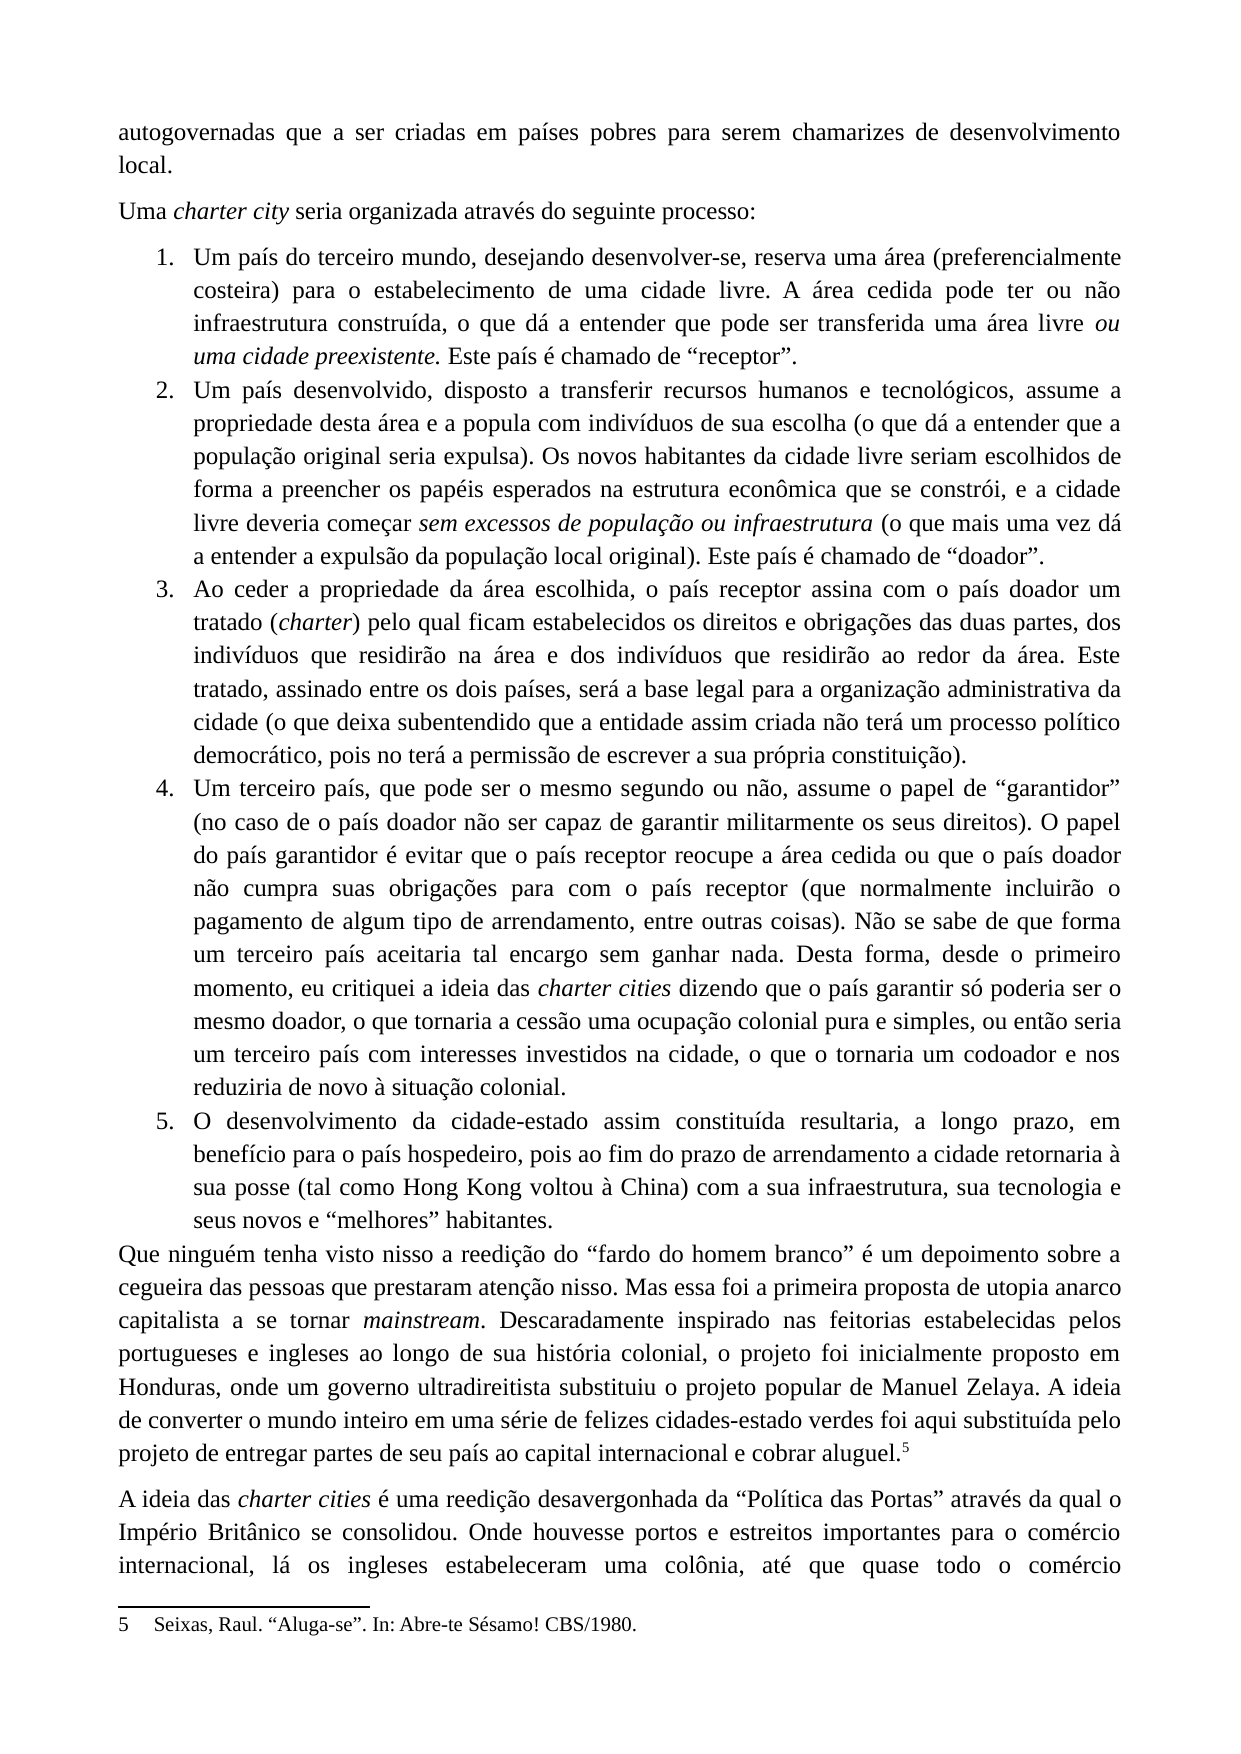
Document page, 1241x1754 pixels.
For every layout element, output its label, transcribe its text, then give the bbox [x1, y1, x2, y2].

list Um país do terceiro mundo, desejando desenvolver-se, reserva uma área (preferencialmente costeira) para o estabelecimento de uma cidade livre. A área cedida pode ter ou não infraestrutura construída, o que dá a entender que pode ser transferida uma área livre ou uma cidade preexistente. Este país é chamado de “receptor”. [156, 243, 1122, 370]
list Um terceiro país, que pode ser o mesmo segundo ou não, assume o papel de “garantidor” (no caso de o país doador não ser capaz de garantir militarmente os seus direitos). O papel do país garantidor é evitar que o país receptor reocupe a área cedida ou que o país doador não cumpra suas obrigações para com o país receptor (que normalmente incluirão o pagamento de algum tipo de arrendamento, entre outras coisas). Não se sabe de que forma um terceiro país aceitaria tal encargo sem ganhar nada. Desta forma, desde o primeiro momento, eu critiquei a ideia das charter cities dizendo que o país garantir só poderia ser o mesmo doador, o que tornaria a cessão uma ocupação colonial pura e simples, ou então seria um terceiro país com interesses investidos na cidade, o que o tornaria um codoador e nos reduziria de novo à situação colonial. [156, 774, 1122, 1101]
text Que ninguém tenha visto nisso a reedição do “fardo do homem branco” é um depoimento sobre a cegueira das pessoas que prestaram atenção nisso. Mas essa foi a primeira proposta de utopia anarco capitalista a se tornar mainstream. Descaradamente inspirado nas feitorias estabelecidas pelos portugueses e ingleses ao longo de sua história colonial, o projeto foi inicialmente proposto em Honduras, onde um governo ultradireitista substituiu o projeto popular de Manuel Zelaya. A ideia de converter o mundo inteiro em uma série de felizes cidades-estado verdes foi aqui substituída pelo projeto de entregar partes de seu país ao capital internacional e cobrar aluguel. [118, 1240, 1122, 1467]
text Seixas, Raul. “Aluga-se”. In: Abre-te Sésamo! CBS/1980. [118, 1613, 1122, 1636]
list O desenvolvimento da cidade-estado assim constituída resultaria, a longo prazo, em benefício para o país hospedeiro, pois ao fim do prazo de arrendamento a cidade retornaria à sua posse (tal como Hong Kong voltou à China) com a sua infraestrutura, sua tecnologia e seus novos e “melhores” habitantes. [156, 1107, 1122, 1234]
list Um país desenvolvido, disposto a transferir recursos humanos e tecnológicos, assume a propriedade desta área e a popula com indivíduos de sua escolha (o que dá a entender que a população original seria expulsa). Os novos habitantes da cidade livre seriam escolhidos de forma a preencher os papéis esperados na estrutura econômica que se constrói, e a cidade livre deveria começar sem excessos de população ou infraestrutura (o que mais uma vez dá a entender a expulsão da população local original). Este país é chamado de “doador”. [156, 376, 1122, 569]
text autogovernadas que a ser criadas em países pobres para serem chamarizes de desenvolvimento local. [118, 118, 1122, 179]
text Uma charter city seria organizada através do seguinte processo: [118, 197, 1122, 225]
list Ao ceder a propriedade da área escolhida, o país receptor assina com o país doador um tratado (charter) pelo qual ficam estabelecidos os direitos e obrigações das duas partes, dos indivíduos que residirão na área e dos indivíduos que residirão ao redor da área. Este tratado, assinado entre os dois países, será a base legal para a organização administrativa da cidade (o que deixa subentendido que a entidade assim criada não terá um processo político democrático, pois no terá a permissão de escrever a sua própria constituição). [156, 575, 1122, 769]
text A ideia das charter cities é uma reedição desavergonhada da “Política das Portas” através da qual o Império Britânico se consolidou. Onde houvesse portos e estreitos importantes para o comércio internacional, lá os ingleses estabeleceram uma colônia, até que quase todo o comércio [118, 1485, 1122, 1579]
